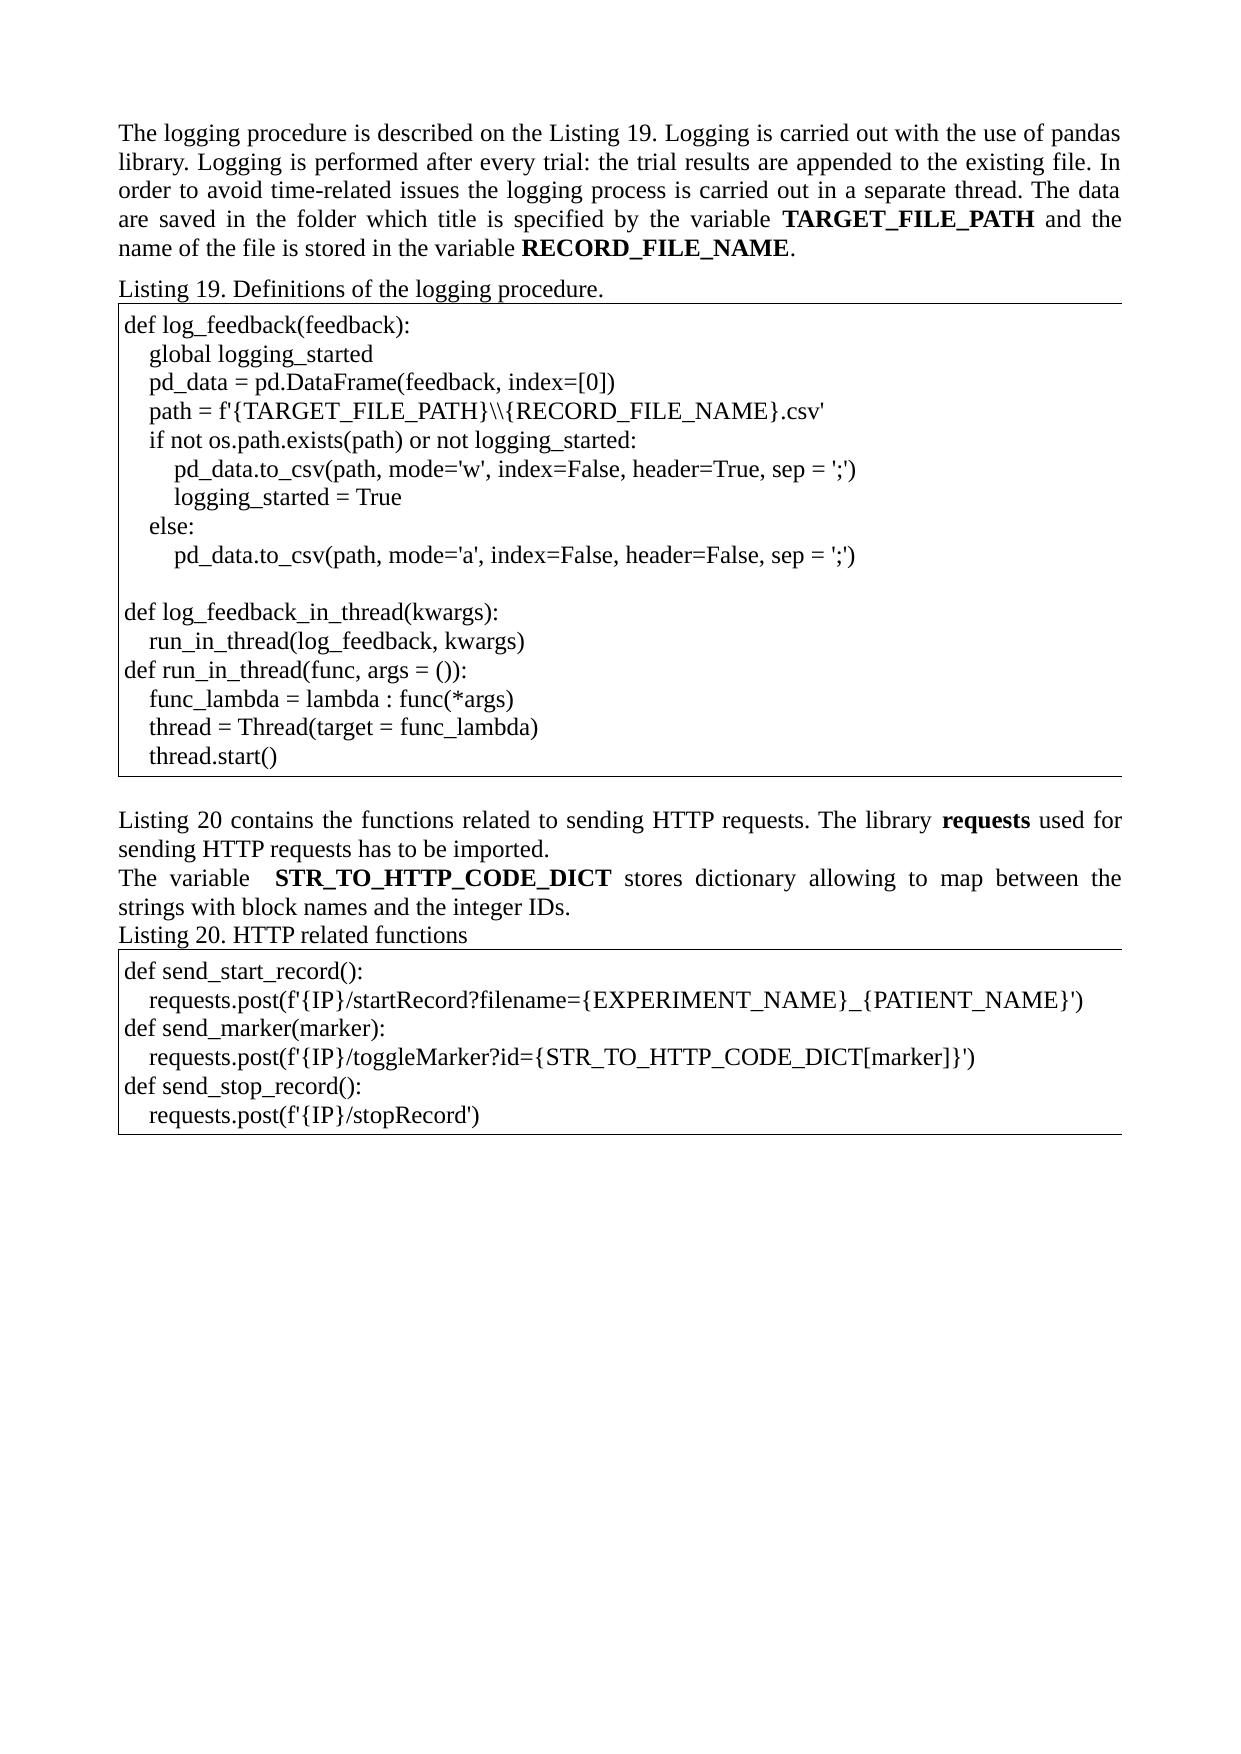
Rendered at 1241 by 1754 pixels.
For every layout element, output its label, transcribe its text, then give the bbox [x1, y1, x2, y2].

text The variable STR_TO_HTTP_CODE_DICT stores dictionary allowing to map between the strings with block names and the integer IDs. [118, 863, 1122, 920]
text Listing 20. HTTP related functions [118, 920, 1122, 949]
text Listing 20 contains the functions related to sending HTTP requests. The library requests used for sending HTTP requests has to be imported. [118, 805, 1122, 863]
table_header def send_start_record(): requests.post(f'{IP}/startRecord?filename={EXPERIMENT_NAME}_{PATIENT_NAME}') def send_marker(marker): requests.post(f'{IP}/toggleMarker?id={STR_TO_HTTP_CODE_DICT[marker]}') def send_stop_record(): requests.post(f'{IP}/stopRecord') [119, 950, 1122, 1134]
table_header def log_feedback(feedback): global logging_started pd_data = pd.DataFrame(feedback, index=[0]) path = f'{TARGET_FILE_PATH}\\{RECORD_FILE_NAME}.csv' if not os.path.exists(path) or not logging_started: pd_data.to_csv(path, mode='w', index=False, header=True, sep = ';') logging_started = True else: pd_data.to_csv(path, mode='a', index=False, header=False, sep = ';') def log_feedback_in_thread(kwargs): run_in_thread(log_feedback, kwargs) def run_in_thread(func, args = ()): func_lambda = lambda : func(*args) thread = Thread(target = func_lambda) thread.start() [119, 304, 1122, 776]
text Listing 19. Definitions of the logging procedure. [118, 274, 1122, 303]
text The logging procedure is described on the Listing 19. Logging is carried out with the use of pandas library. Logging is performed after every trial: the trial results are appended to the existing file. In order to avoid time-related issues the logging process is carried out in a separate thread. The data are saved in the folder which title is specified by the variable TARGET_FILE_PATH and the name of the file is stored in the variable RECORD_FILE_NAME. [118, 118, 1122, 262]
